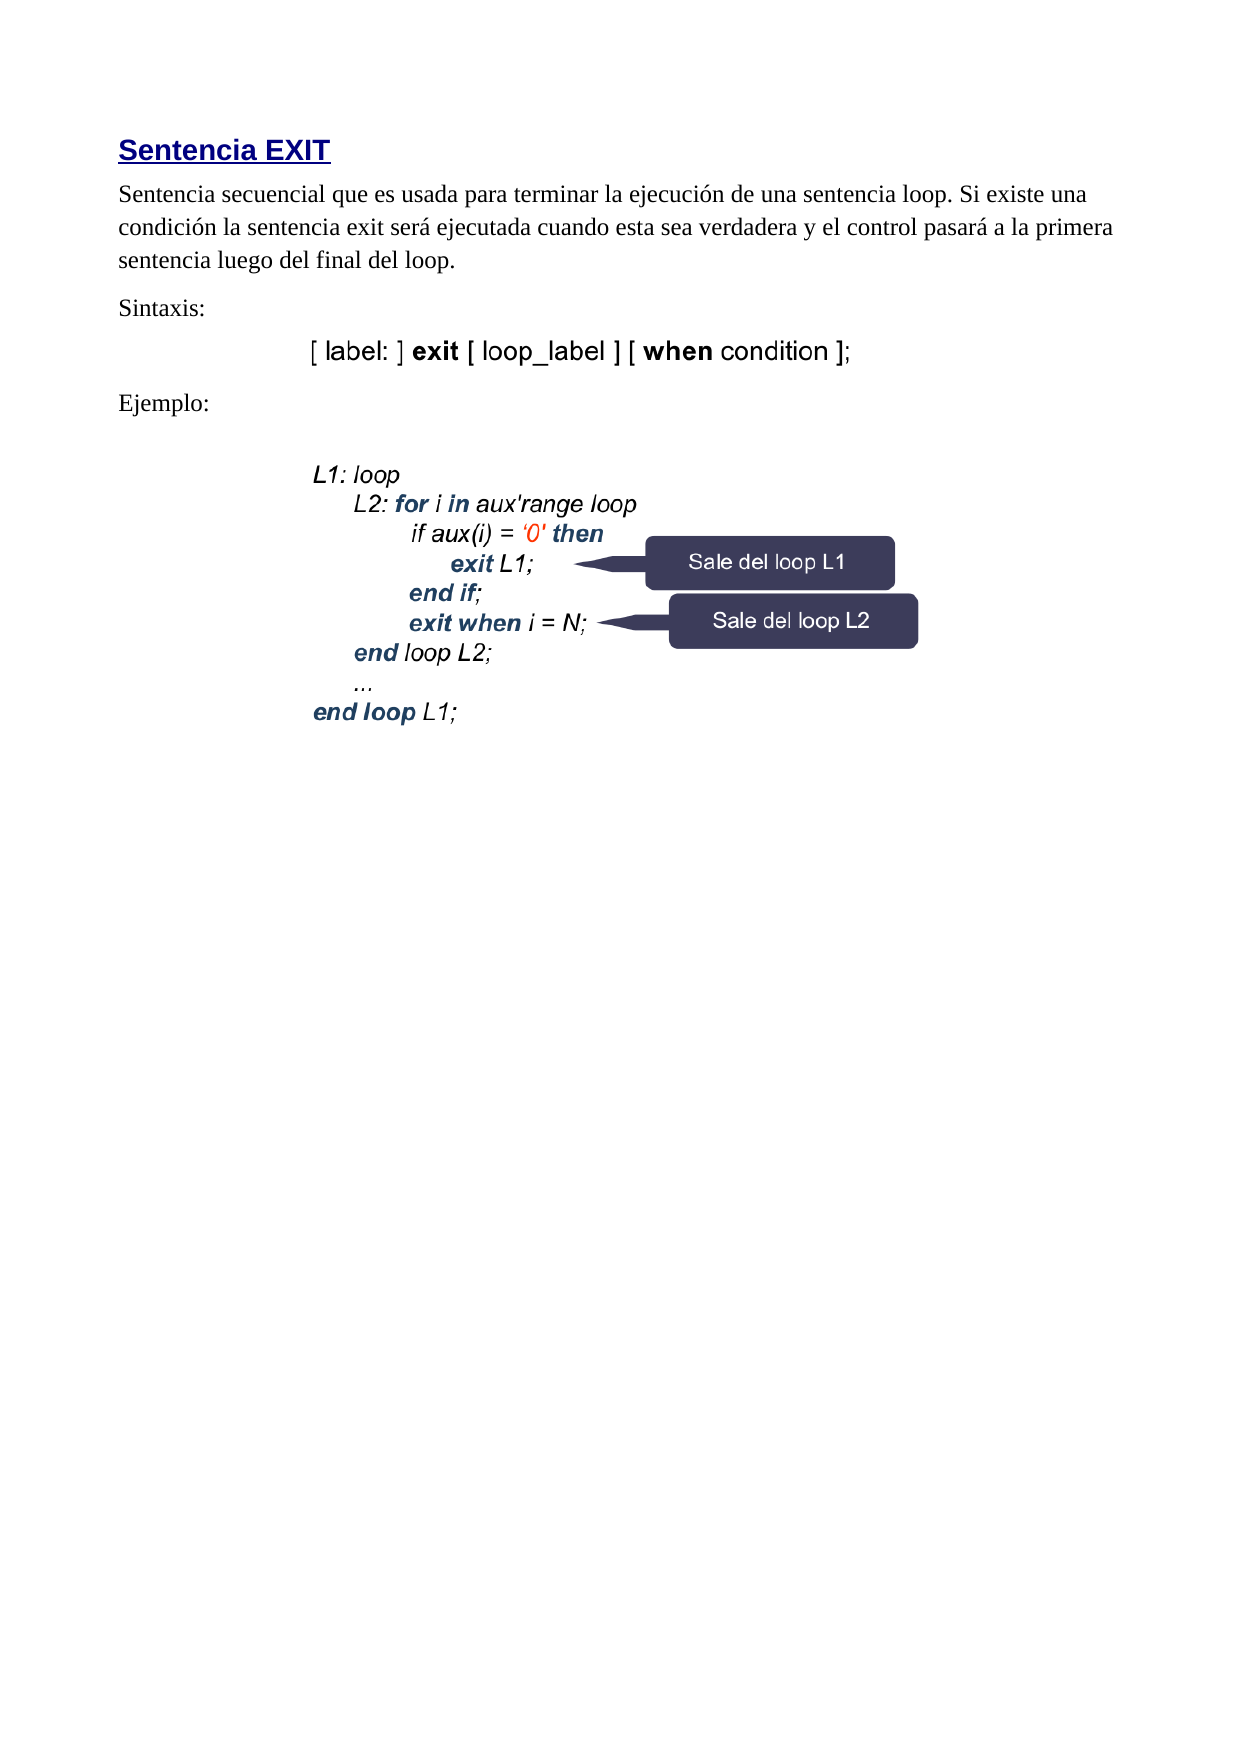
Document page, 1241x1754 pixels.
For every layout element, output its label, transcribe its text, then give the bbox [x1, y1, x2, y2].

text Ejemplo: [118, 388, 1122, 417]
subtitle Sentencia EXIT [118, 133, 1122, 166]
picture [295, 324, 864, 378]
text Sentencia secuencial que es usada para terminar la ejecución de una sentencia loop. Si existe una condición la sentencia exit será ejecutada cuando esta sea verdadera y el control pasará a la primera sentencia luego del final del loop. [118, 179, 1122, 274]
picture [276, 435, 933, 757]
text Sintaxis: [118, 293, 1122, 321]
